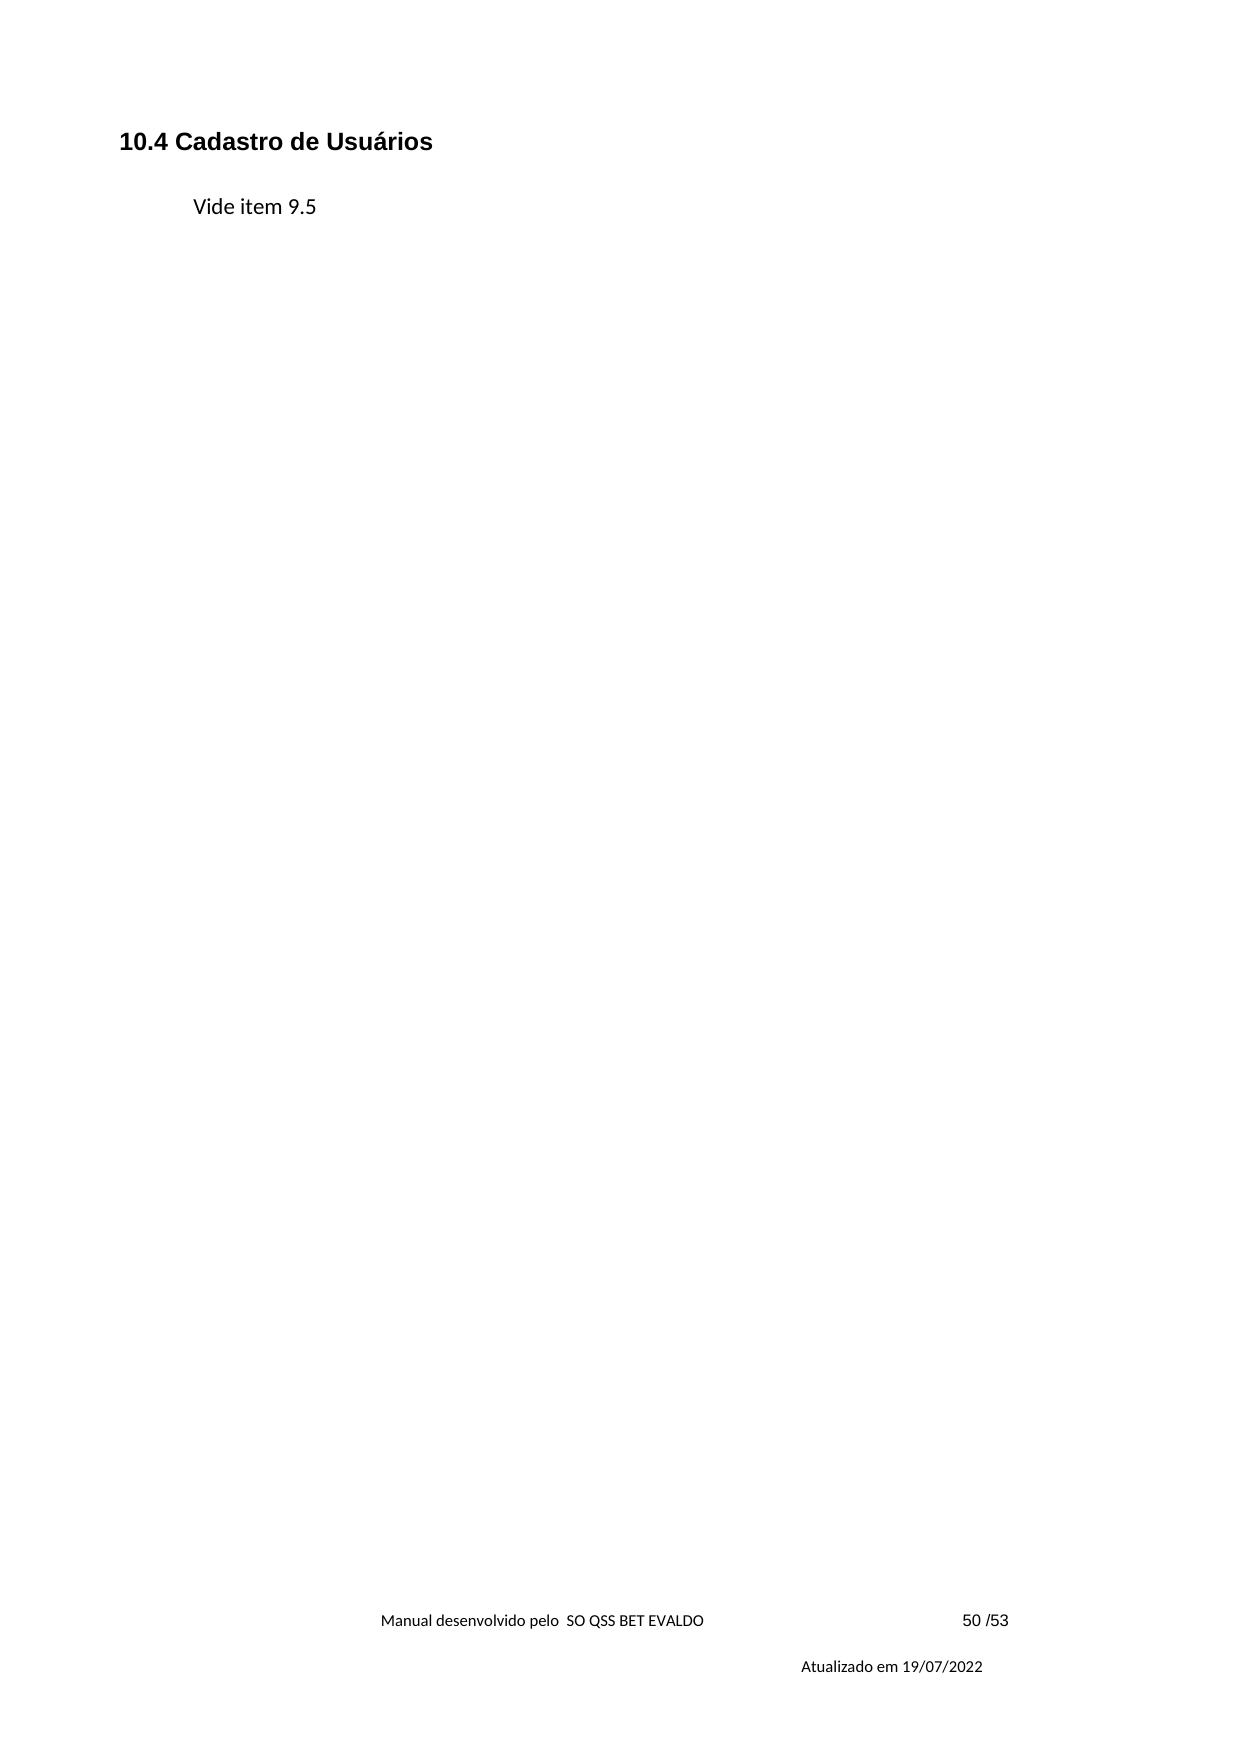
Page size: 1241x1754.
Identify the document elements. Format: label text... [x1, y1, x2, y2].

subtitle 10.4 Cadastro de Usuários [118, 127, 1024, 156]
text Vide item 9.5 [118, 192, 1181, 220]
